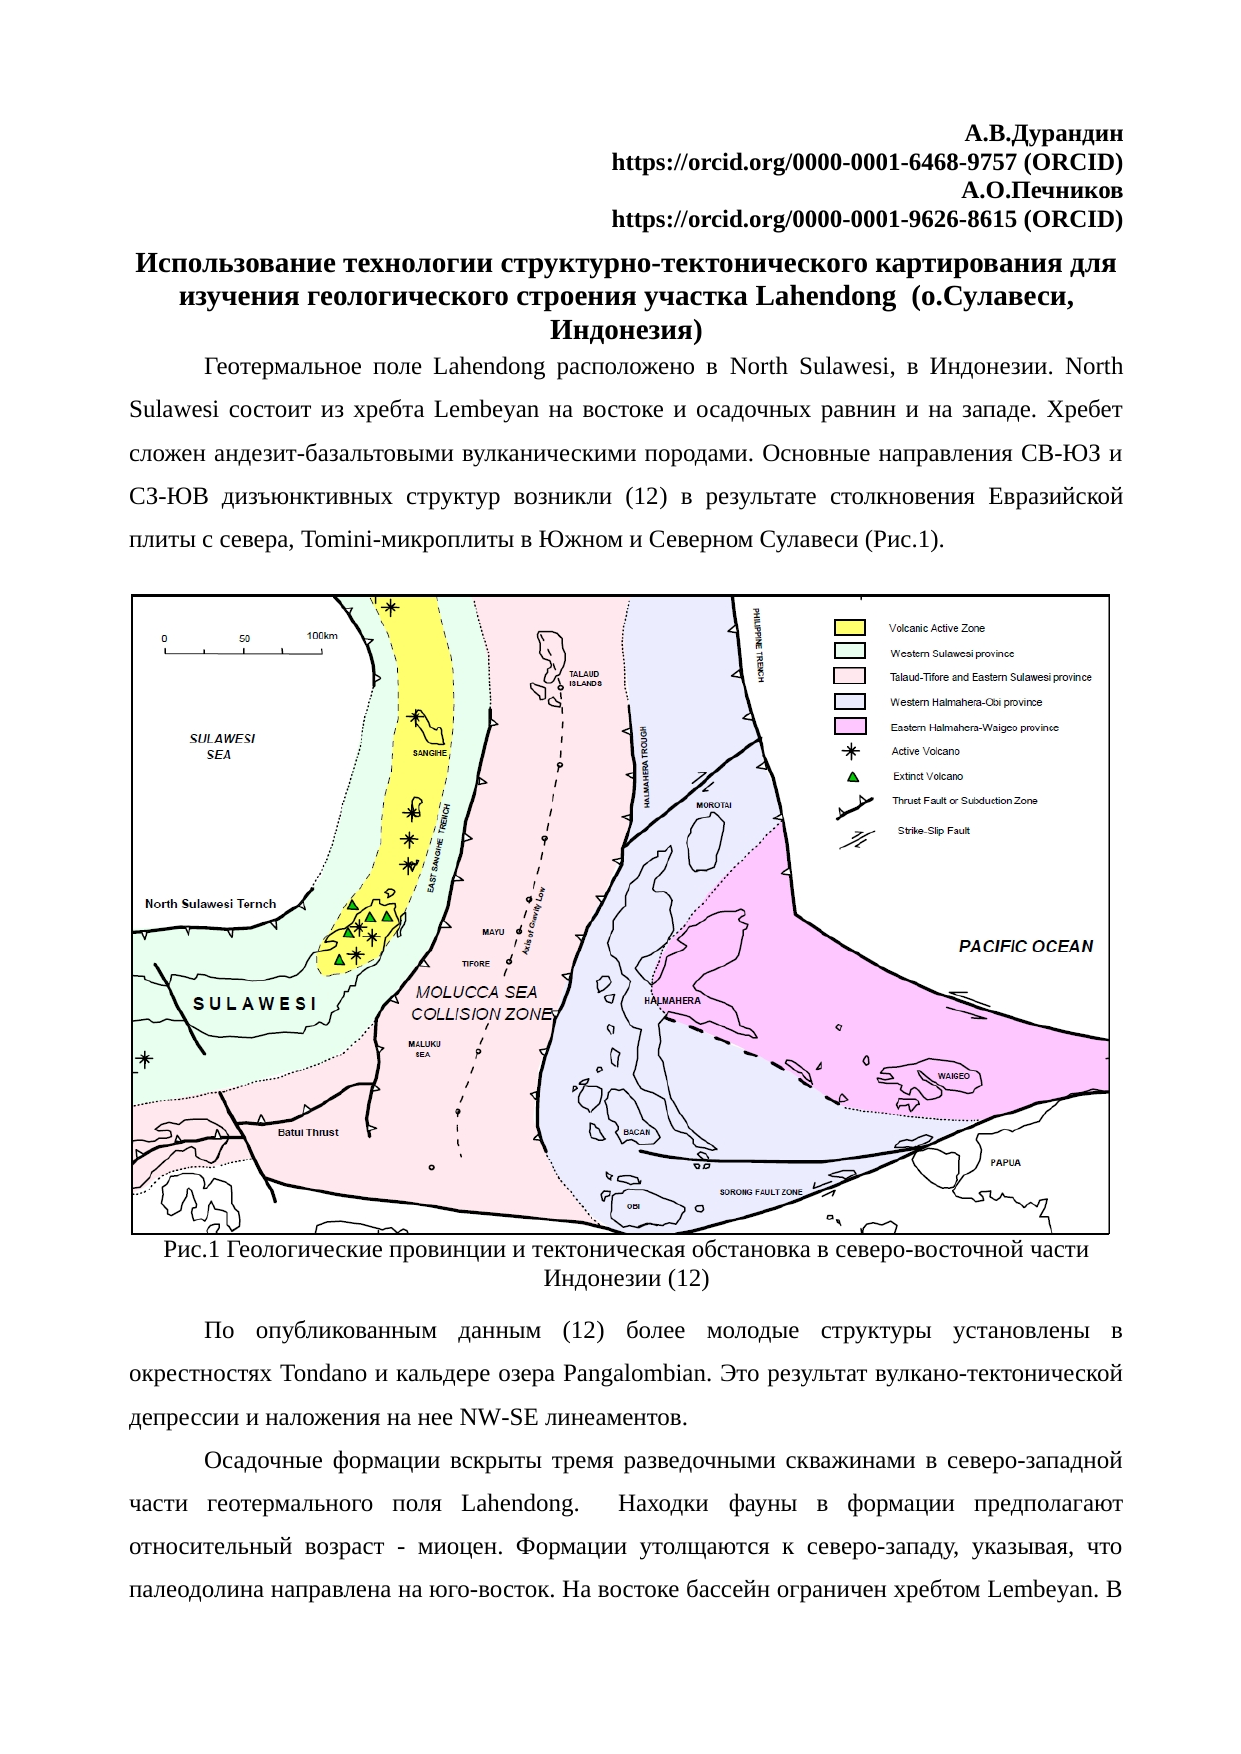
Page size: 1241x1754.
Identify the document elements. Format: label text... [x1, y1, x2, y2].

picture [132, 595, 1109, 1234]
text Использование технологии структурно-тектонического картирования для изучения геологического строения участка Lahendong (о.Сулавеси, Индонезия) [129, 245, 1123, 346]
text Рис.1 Геологические провинции и тектоническая обстановка в северо-восточной части Индонезии (12) [129, 567, 1123, 1292]
text https://orcid.org/0000-0001-9626-8615 (ORCID) [129, 204, 1123, 233]
text Геотермальное поле Lahendong расположено в North Sulawesi, в Индонезии. North Sulawesi состоит из хребта Lembeyan на востоке и осадочных равнин и на западе. Хребет сложен андезит-базальтовыми вулканическими породами. Основные направления СВ-ЮЗ и СЗ-ЮВ дизъюнктивных структур возникли (12) в результате столкновения Евразийской плиты с севера, Tomini-микроплиты в Южном и Северном Сулавеси (Рис.1). [129, 351, 1123, 553]
text А.О.Печников [117, 176, 1123, 204]
text А.В.Дурандин [129, 118, 1123, 147]
text По опубликованным данным (12) более молодые структуры установлены в окрестностях Tondano и кальдере озера Pangalombian. Это результат вулкано-тектонической депрес­сии и наложения на нее NW-SE линеаментов. [129, 1315, 1123, 1430]
text Осадочные формации вскрыты тремя разведочными скважинами в северо-западной части геотермального поля Lahendong. Находки фауны в формации предполагают относительный возраст - миоцен. Формации утолщаются к северо-западу, указывая, что палеодолина направлена на юго-восток. На востоке бассейн ограничен хребтом Lembeyan. В [129, 1445, 1123, 1603]
text https://orcid.org/0000-0001-6468-9757 (ORCID) [129, 147, 1123, 176]
